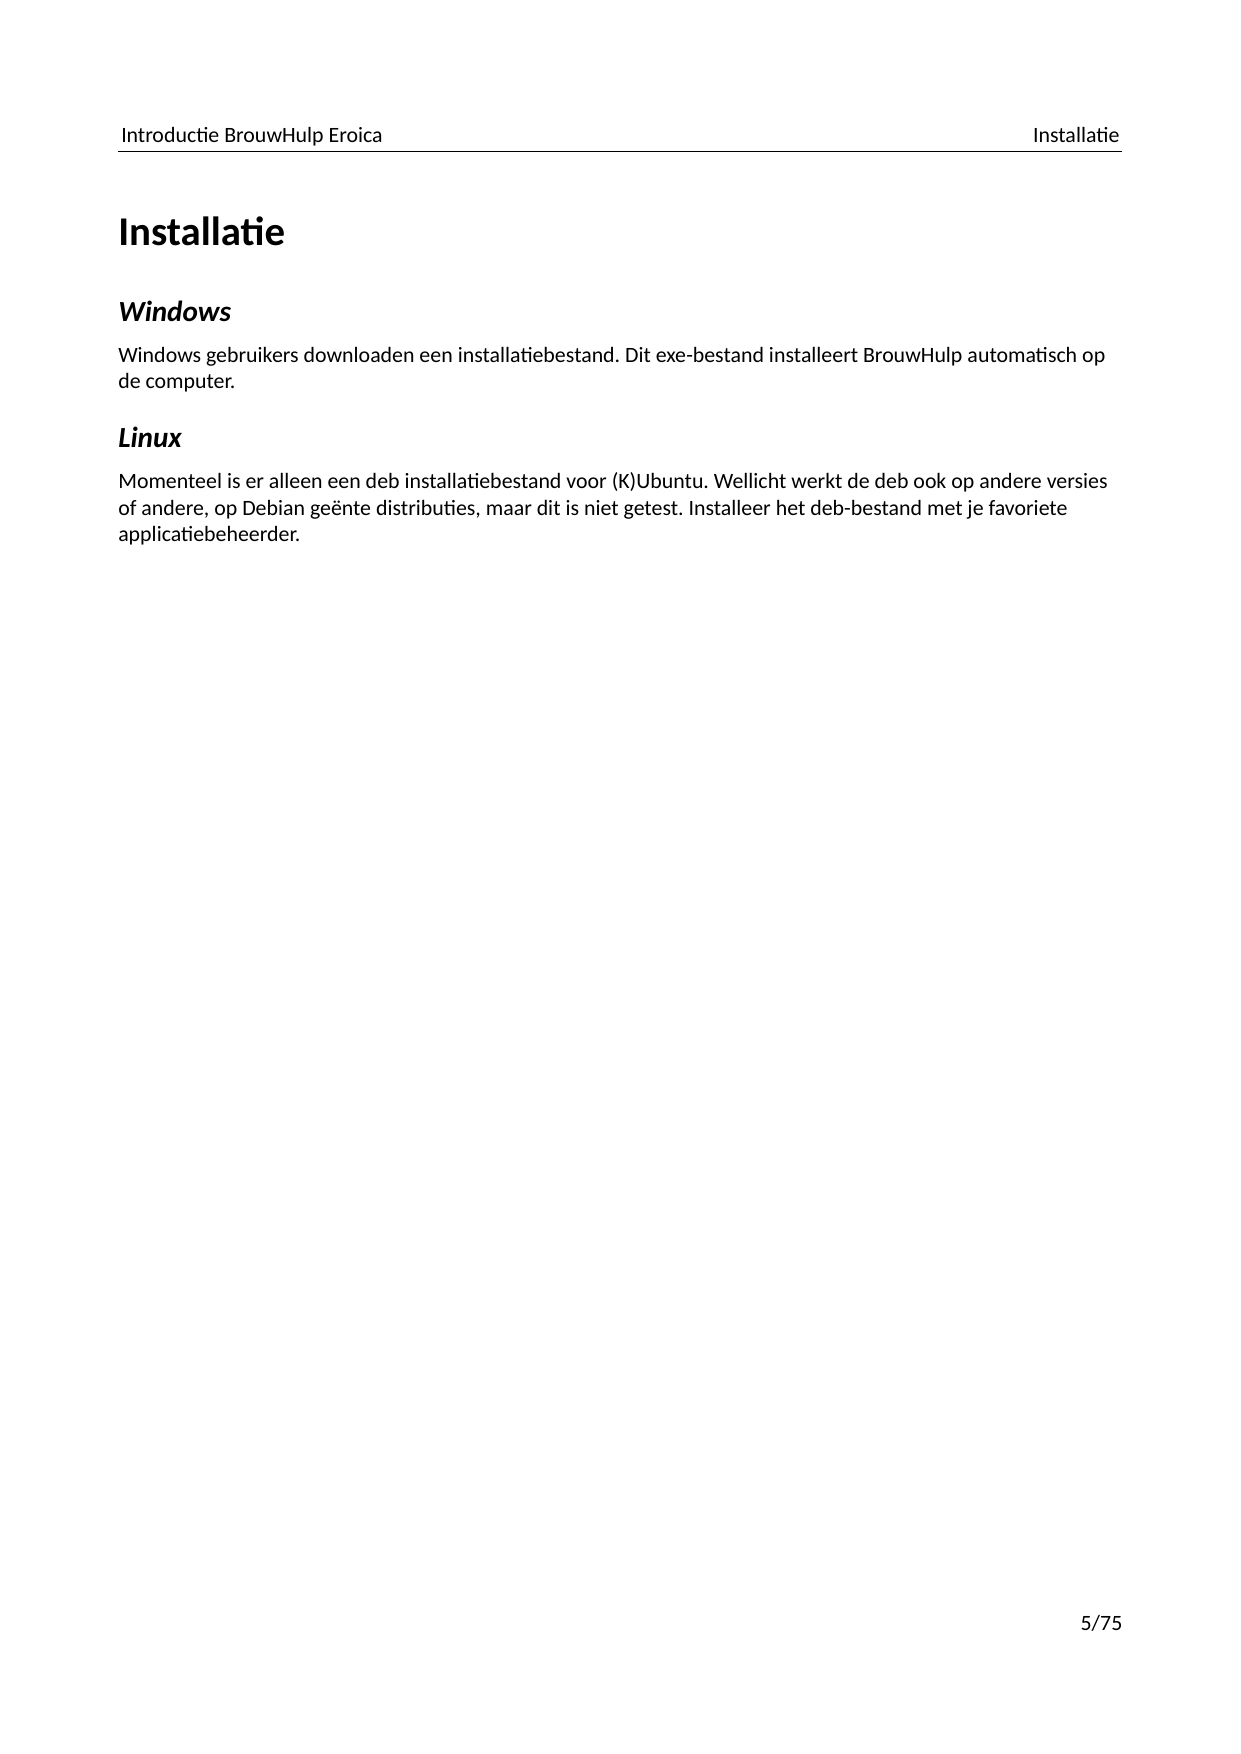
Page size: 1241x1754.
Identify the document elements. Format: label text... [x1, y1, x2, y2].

subtitle Windows [118, 293, 1122, 328]
subtitle Linux [118, 419, 1122, 455]
subtitle Installatie [118, 205, 1122, 255]
text Windows gebruikers downloaden een installatiebestand. Dit exe-bestand installeert BrouwHulp automatisch op de computer. [118, 341, 1122, 394]
text Momenteel is er alleen een deb installatiebestand voor (K)Ubuntu. Wellicht werkt de deb ook op andere versies of andere, op Debian geënte distributies, maar dit is niet getest. Installeer het deb-bestand met je favoriete applicatiebeheerder. [118, 467, 1122, 547]
